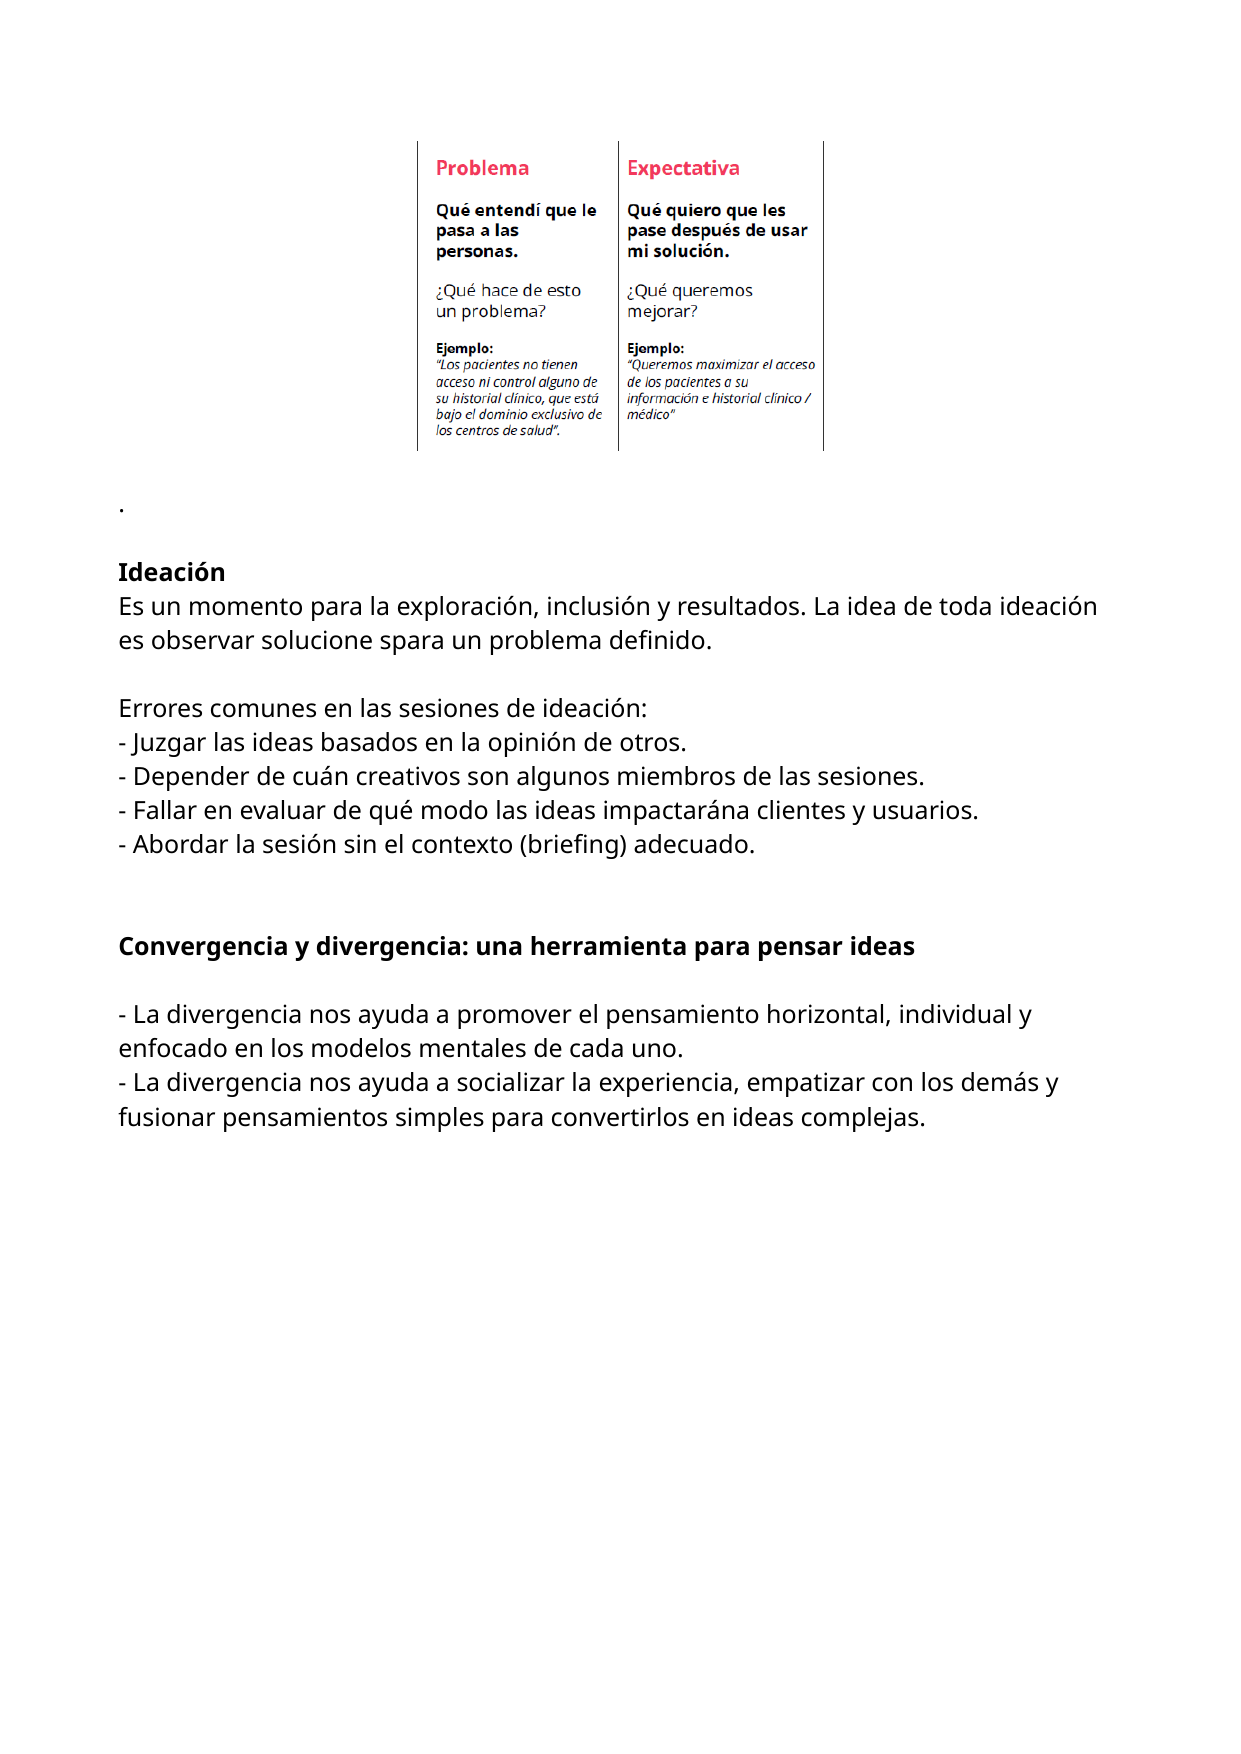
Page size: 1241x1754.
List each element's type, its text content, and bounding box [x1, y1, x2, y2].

text Convergencia y divergencia: una herramienta para pensar ideas [118, 929, 1122, 963]
text Es un momento para la exploración, inclusión y resultados. La idea de toda ideación es observar solucione spara un problema definido. [118, 588, 1122, 656]
text - Depender de cuán creativos son algunos miembros de las sesiones. [118, 758, 1122, 793]
text - La divergencia nos ayuda a socializar la experiencia, empatizar con los demás y fusionar pensamientos simples para convertirlos en ideas complejas. [118, 1065, 1122, 1133]
picture [402, 141, 839, 451]
text - Abordar la sesión sin el contexto (briefing) adecuado. [118, 827, 1122, 861]
text - La divergencia nos ayuda a promover el pensamiento horizontal, individual y enfocado en los modelos mentales de cada uno. [118, 997, 1122, 1065]
text Errores comunes en las sesiones de ideación: [118, 690, 1122, 724]
text Ideación [118, 554, 1122, 588]
text . [118, 118, 1122, 520]
text - Juzgar las ideas basados en la opinión de otros. [118, 724, 1122, 758]
text - Fallar en evaluar de qué modo las ideas impactarána clientes y usuarios. [118, 793, 1122, 827]
